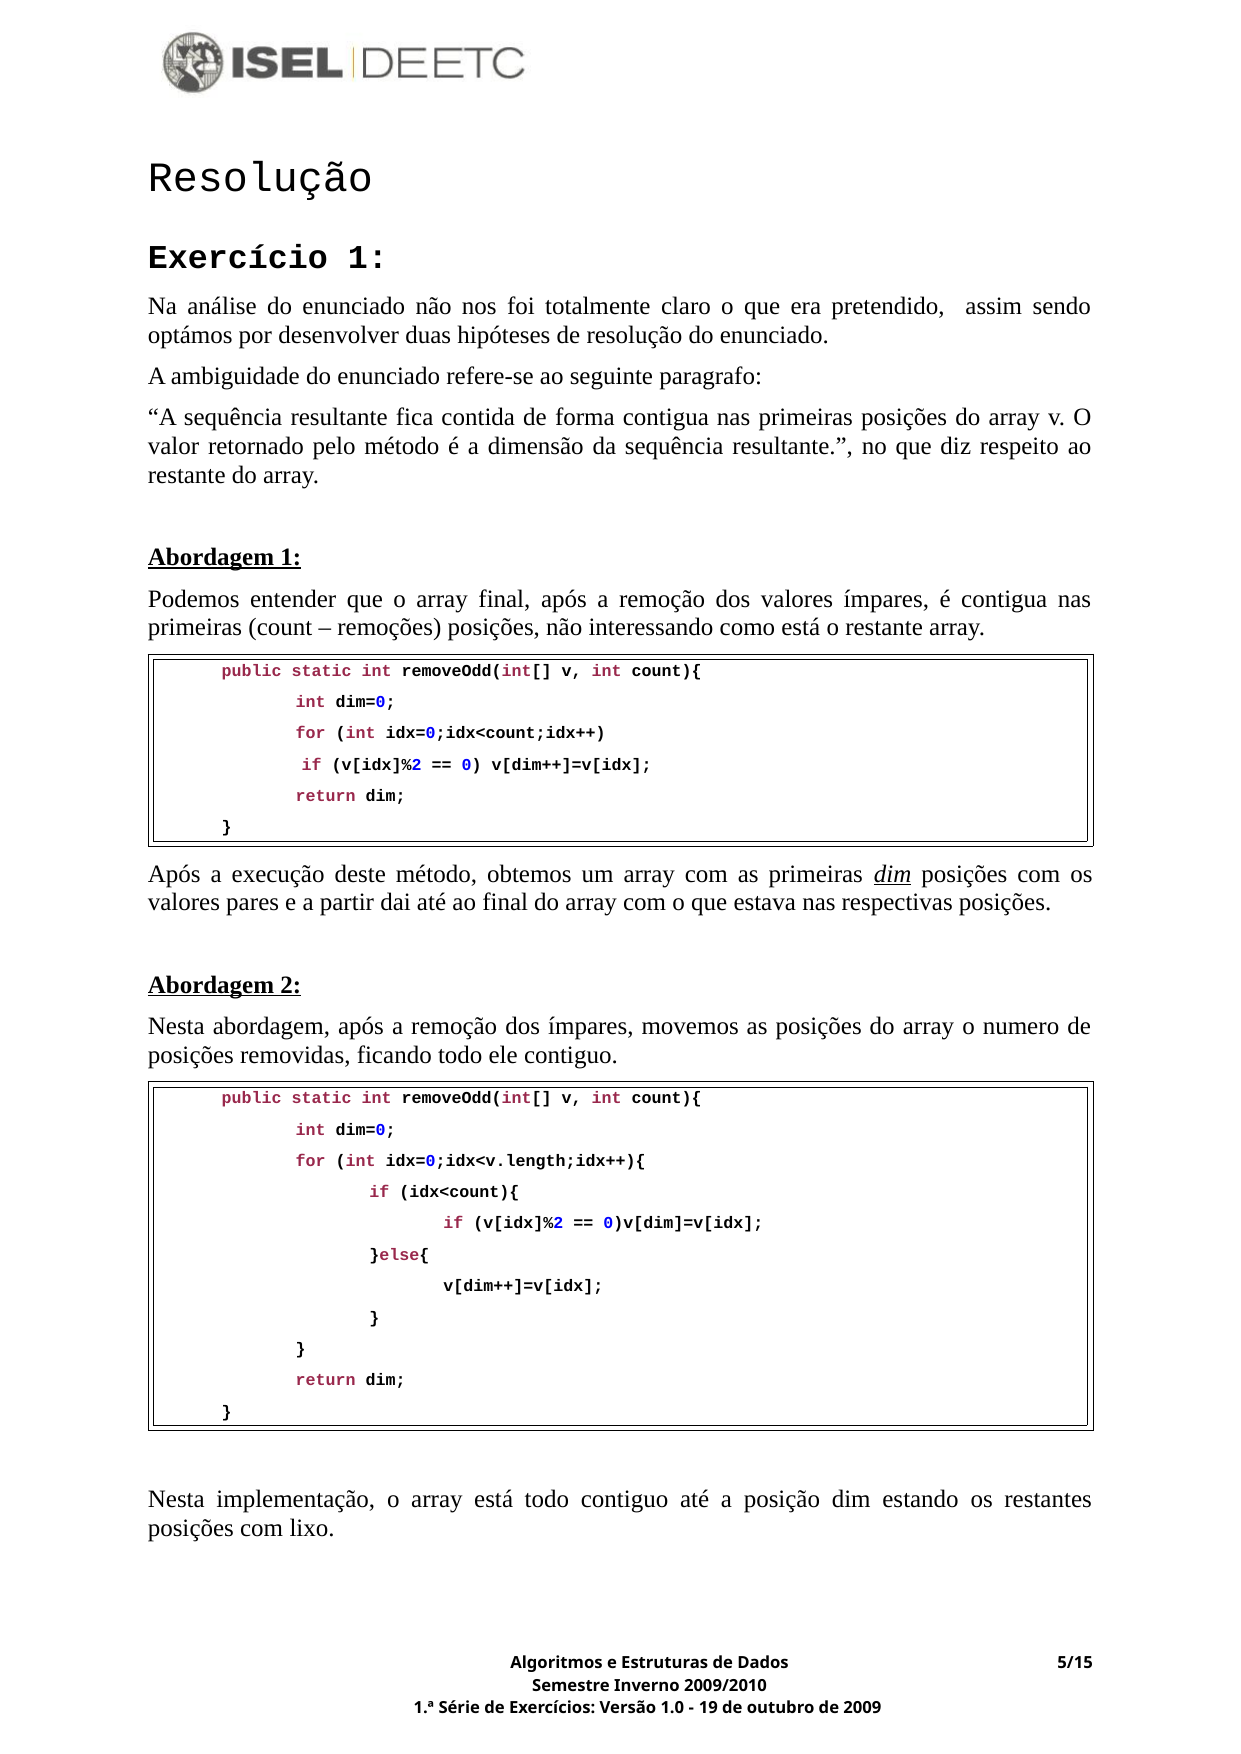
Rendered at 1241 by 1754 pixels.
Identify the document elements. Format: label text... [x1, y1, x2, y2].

text Abordagem 1: [148, 542, 1093, 571]
text }else{ [154, 1238, 1087, 1265]
text Na análise do enunciado não nos foi totalmente claro o que era pretendido, assim sendo optámos por desenvolver duas hipóteses de resolução do enunciado. [148, 291, 1093, 349]
subtitle Resolução [148, 156, 1093, 203]
text Abordagem 2: [148, 970, 1093, 999]
text for (int idx=0;idx<count;idx++) [154, 716, 1087, 744]
text Podemos entender que o array final, após a remoção dos valores ímpares, é contigua nas primeiras (count – remoções) posições, não interessando como está o restante array. [148, 584, 1093, 641]
text if (v[idx]%2 == 0) v[dim++]=v[idx]; [154, 748, 1087, 775]
text A ambiguidade do enunciado refere-se ao seguinte paragrafo: [148, 361, 1093, 390]
text } [154, 1301, 1087, 1328]
text [1088, 1301, 1093, 1328]
text public static int removeOdd(int[] v, int count){ [149, 1082, 1093, 1108]
text } [149, 1395, 1093, 1430]
text int dim=0; [154, 1113, 1087, 1140]
text if (idx<count){ [154, 1175, 1087, 1203]
text if (v[idx]%2 == 0)v[dim]=v[idx]; [154, 1207, 1087, 1234]
text return dim; [154, 1363, 1087, 1391]
text Após a execução deste método, obtemos um array com as primeiras dim posições com os valores pares e a partir dai até ao final do array com o que estava nas respectivas posições. [148, 859, 1093, 916]
text Nesta abordagem, após a remoção dos ímpares, movemos as posições do array o numero de posições removidas, ficando todo ele contiguo. [148, 1011, 1093, 1069]
text } [149, 811, 1093, 846]
picture [153, 17, 555, 118]
subtitle Exercício 1: [148, 241, 1093, 279]
text Nesta implementação, o array está todo contiguo até a posição dim estando os restantes posições com lixo. [148, 1484, 1093, 1542]
text [149, 1301, 153, 1328]
text public static int removeOdd(int[] v, int count){ [149, 655, 1093, 681]
text for (int idx=0;idx<v.length;idx++){ [154, 1144, 1087, 1171]
text v[dim++]=v[idx]; [154, 1269, 1087, 1297]
text “A sequência resultante fica contida de forma contigua nas primeiras posições do array v. O valor retornado pelo método é a dimensão da sequência resultante.”, no que diz respeito ao restante do array. [148, 402, 1093, 489]
text [149, 1332, 153, 1359]
text int dim=0; [154, 685, 1087, 712]
text [1088, 1332, 1093, 1359]
text [1088, 1238, 1093, 1265]
text } [154, 1332, 1087, 1359]
text return dim; [154, 779, 1087, 806]
